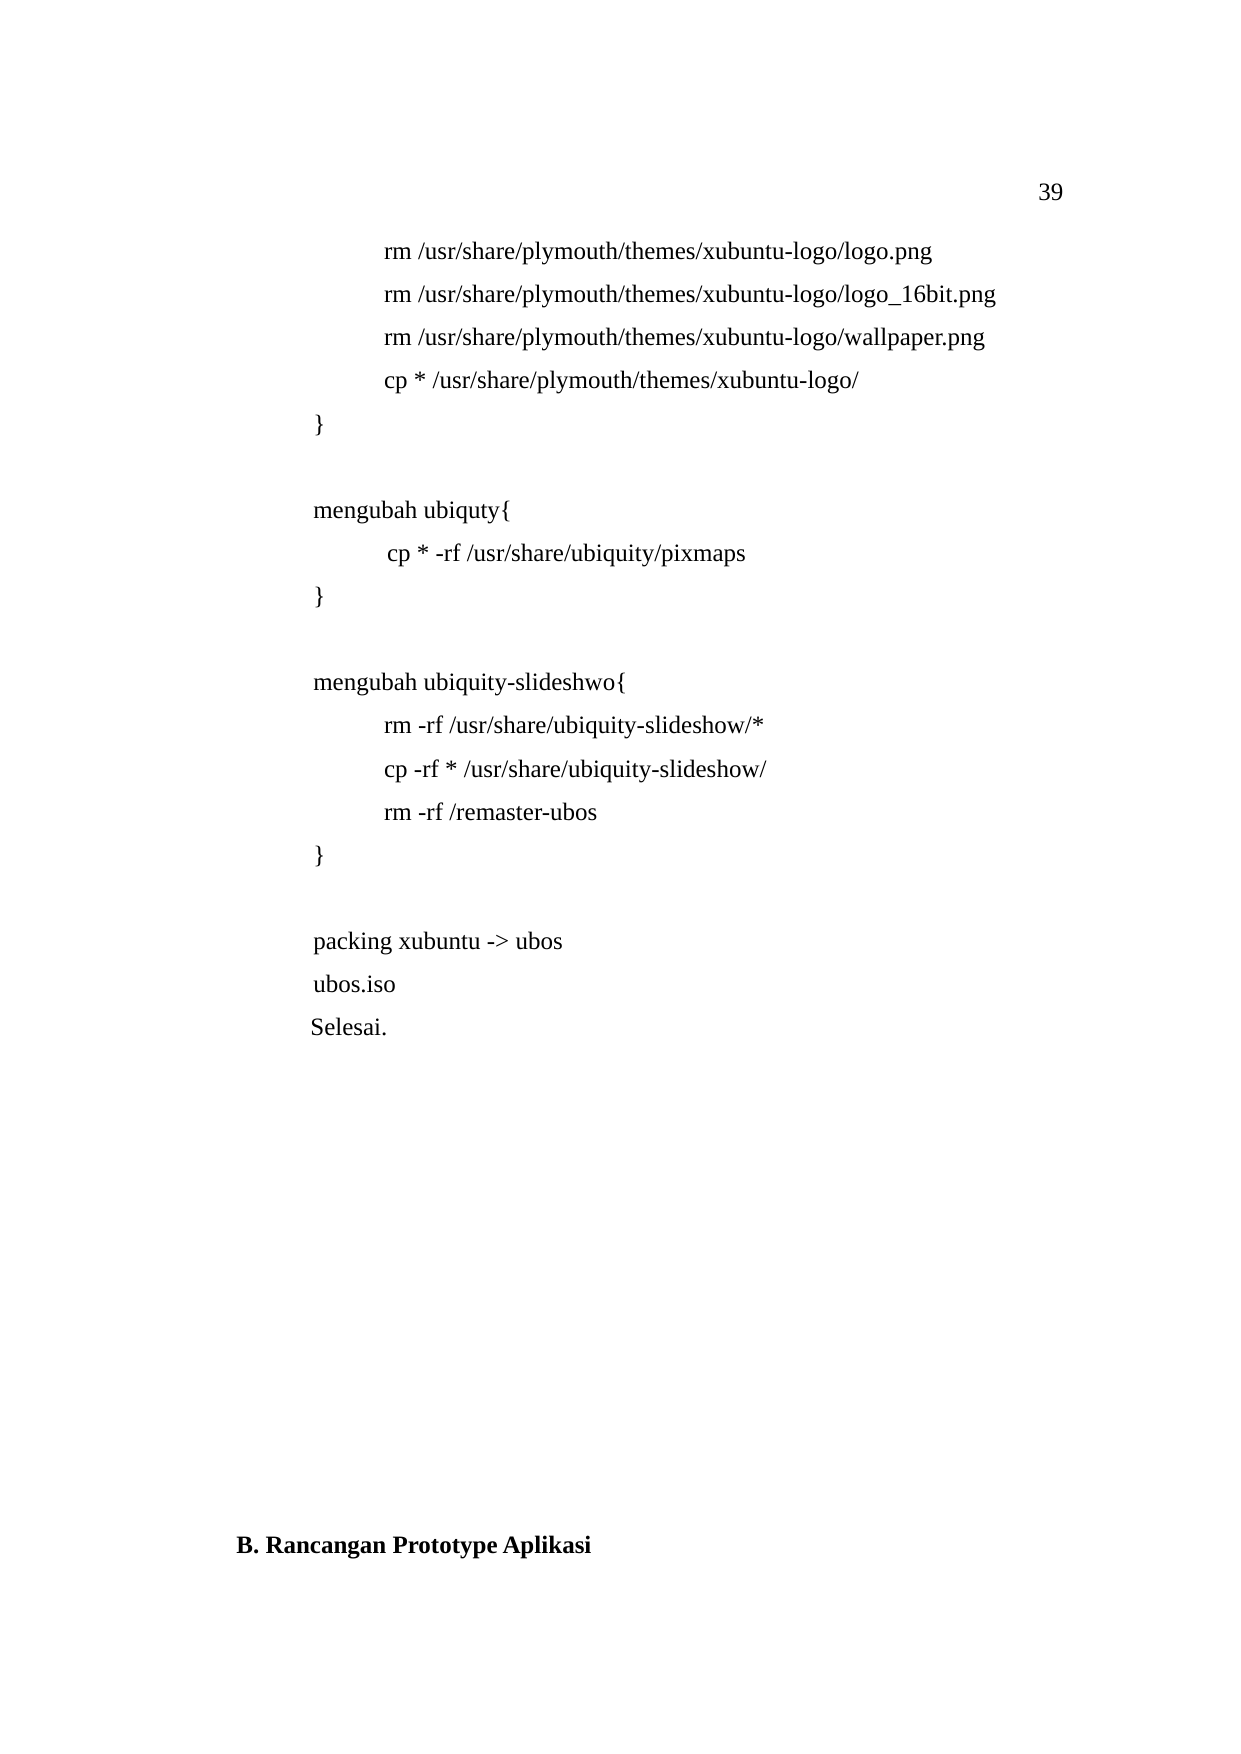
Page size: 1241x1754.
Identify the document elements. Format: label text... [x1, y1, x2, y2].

text } [313, 840, 1063, 869]
text B. Rancangan Prototype Aplikasi [236, 1530, 1063, 1559]
text rm -rf /usr/share/ubiquity-slideshow/* [384, 711, 1063, 739]
text rm -rf /remaster-ubos [384, 797, 1063, 826]
text rm /usr/share/plymouth/themes/xubuntu-logo/logo.png [384, 236, 1063, 265]
text cp * -rf /usr/share/ubiquity/pixmaps [313, 538, 1063, 567]
text } [313, 581, 1063, 610]
text rm /usr/share/plymouth/themes/xubuntu-logo/wallpaper.png [384, 322, 1063, 351]
text packing xubuntu -> ubos [313, 926, 1063, 955]
text } [313, 409, 1063, 437]
text cp * /usr/share/plymouth/themes/xubuntu-logo/ [384, 366, 1063, 394]
text cp -rf * /usr/share/ubiquity-slideshow/ [384, 754, 1063, 782]
text mengubah ubiquity-slideshwo{ [313, 667, 1063, 696]
text Selesai. [236, 1012, 1063, 1041]
text rm /usr/share/plymouth/themes/xubuntu-logo/logo_16bit.png [384, 279, 1063, 308]
text ubos.iso [313, 969, 1063, 998]
text mengubah ubiquty{ [313, 495, 1063, 524]
